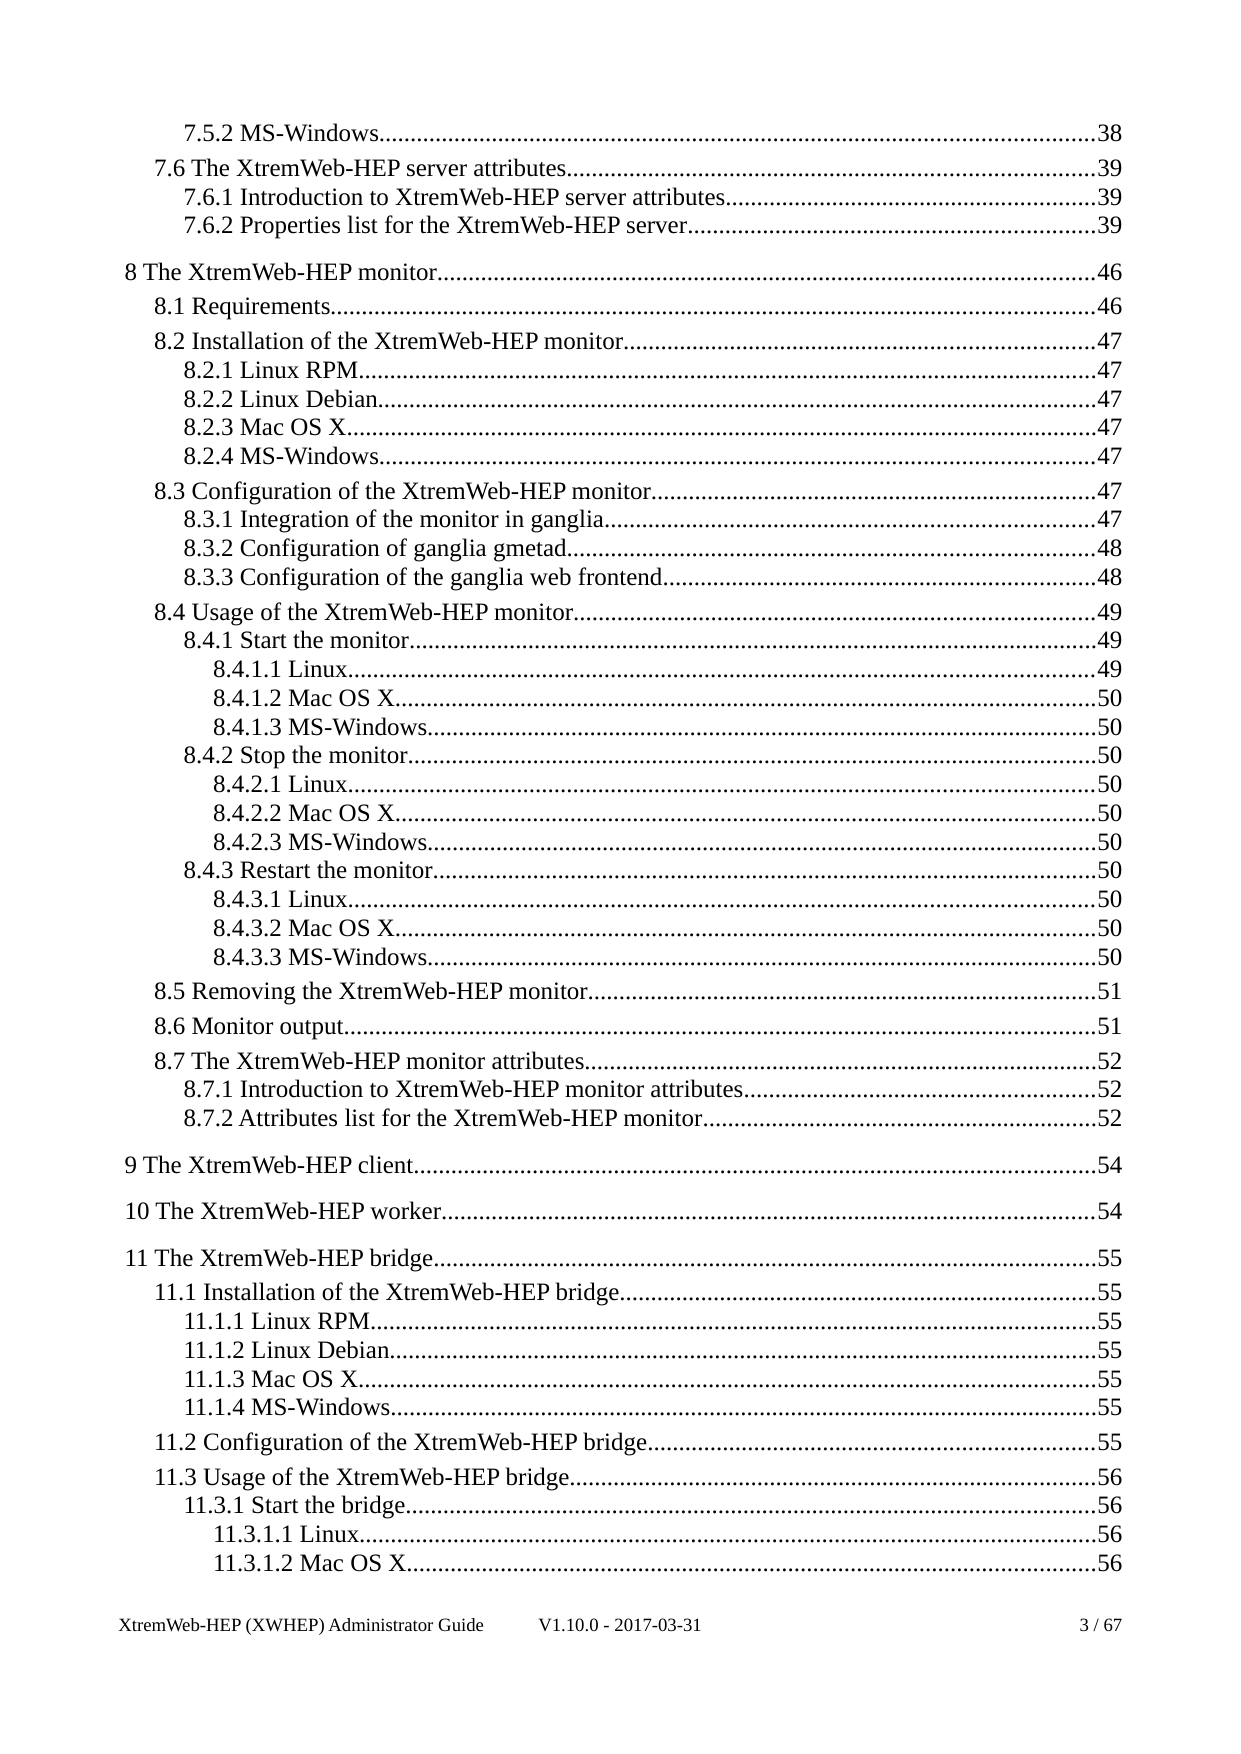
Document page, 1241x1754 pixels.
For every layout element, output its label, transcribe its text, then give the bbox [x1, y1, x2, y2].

text 8.4 Usage of the XtremWeb-HEP monitor 49 [148, 597, 1122, 626]
text 8.2.3 Mac OS X 47 [177, 412, 1122, 441]
text 11.1.1 Linux RPM 55 [177, 1306, 1122, 1335]
text 8.4.1.2 Mac OS X 50 [207, 683, 1122, 712]
text 8.4.3.1 Linux 50 [207, 884, 1122, 913]
text 11.3.1.2 Mac OS X 56 [207, 1548, 1122, 1577]
text 8.3.2 Configuration of ganglia gmetad 48 [177, 533, 1122, 562]
text 8.3.3 Configuration of the ganglia web frontend 48 [177, 562, 1122, 591]
text 11.3.1.1 Linux 56 [207, 1519, 1122, 1548]
text 8.3.1 Integration of the monitor in ganglia 47 [177, 504, 1122, 533]
text 11.1.3 Mac OS X 55 [177, 1364, 1122, 1392]
text 8.7 The XtremWeb-HEP monitor attributes 52 [148, 1046, 1122, 1074]
text 8.4.1 Start the monitor 49 [177, 626, 1122, 654]
text 8.2.1 Linux RPM 47 [177, 355, 1122, 384]
text 8.7.1 Introduction to XtremWeb-HEP monitor attributes 52 [177, 1074, 1122, 1103]
text 8.4.2.2 Mac OS X 50 [207, 798, 1122, 827]
text 8.4.3.3 MS-Windows 50 [207, 942, 1122, 971]
text 7.6 The XtremWeb-HEP server attributes 39 [148, 153, 1122, 182]
text 8.7.2 Attributes list for the XtremWeb-HEP monitor 52 [177, 1103, 1122, 1132]
text 8.2.4 MS-Windows 47 [177, 441, 1122, 470]
text 8.4.2 Stop the monitor 50 [177, 741, 1122, 769]
text 8.3 Configuration of the XtremWeb-HEP monitor 47 [148, 476, 1122, 504]
text 11.1.2 Linux Debian 55 [177, 1335, 1122, 1364]
text 11.3 Usage of the XtremWeb-HEP bridge 56 [148, 1462, 1122, 1491]
text 8 The XtremWeb-HEP monitor 46 [118, 257, 1122, 286]
text 11.1.4 MS-Windows 55 [177, 1392, 1122, 1421]
text 8.5 Removing the XtremWeb-HEP monitor 51 [148, 976, 1122, 1005]
text 11.2 Configuration of the XtremWeb-HEP bridge 55 [148, 1427, 1122, 1456]
text 7.5.2 MS-Windows 38 [177, 118, 1122, 147]
text 8.4.1.3 MS-Windows 50 [207, 712, 1122, 741]
text 8.4.3.2 Mac OS X 50 [207, 913, 1122, 942]
text 11.1 Installation of the XtremWeb-HEP bridge 55 [148, 1277, 1122, 1306]
text 7.6.1 Introduction to XtremWeb-HEP server attributes 39 [177, 182, 1122, 210]
text 8.2 Installation of the XtremWeb-HEP monitor 47 [148, 326, 1122, 355]
text 10 The XtremWeb-HEP worker 54 [118, 1196, 1122, 1225]
text 11 The XtremWeb-HEP bridge 55 [118, 1243, 1122, 1271]
text 8.4.2.1 Linux 50 [207, 769, 1122, 798]
text 9 The XtremWeb-HEP client 54 [118, 1150, 1122, 1178]
text 8.6 Monitor output 51 [148, 1011, 1122, 1040]
text 8.2.2 Linux Debian 47 [177, 384, 1122, 412]
text 8.4.3 Restart the monitor 50 [177, 856, 1122, 884]
text 7.6.2 Properties list for the XtremWeb-HEP server 39 [177, 210, 1122, 239]
text 8.1 Requirements 46 [148, 291, 1122, 320]
text 8.4.2.3 MS-Windows 50 [207, 827, 1122, 856]
text 8.4.1.1 Linux 49 [207, 654, 1122, 683]
text 11.3.1 Start the bridge 56 [177, 1491, 1122, 1519]
